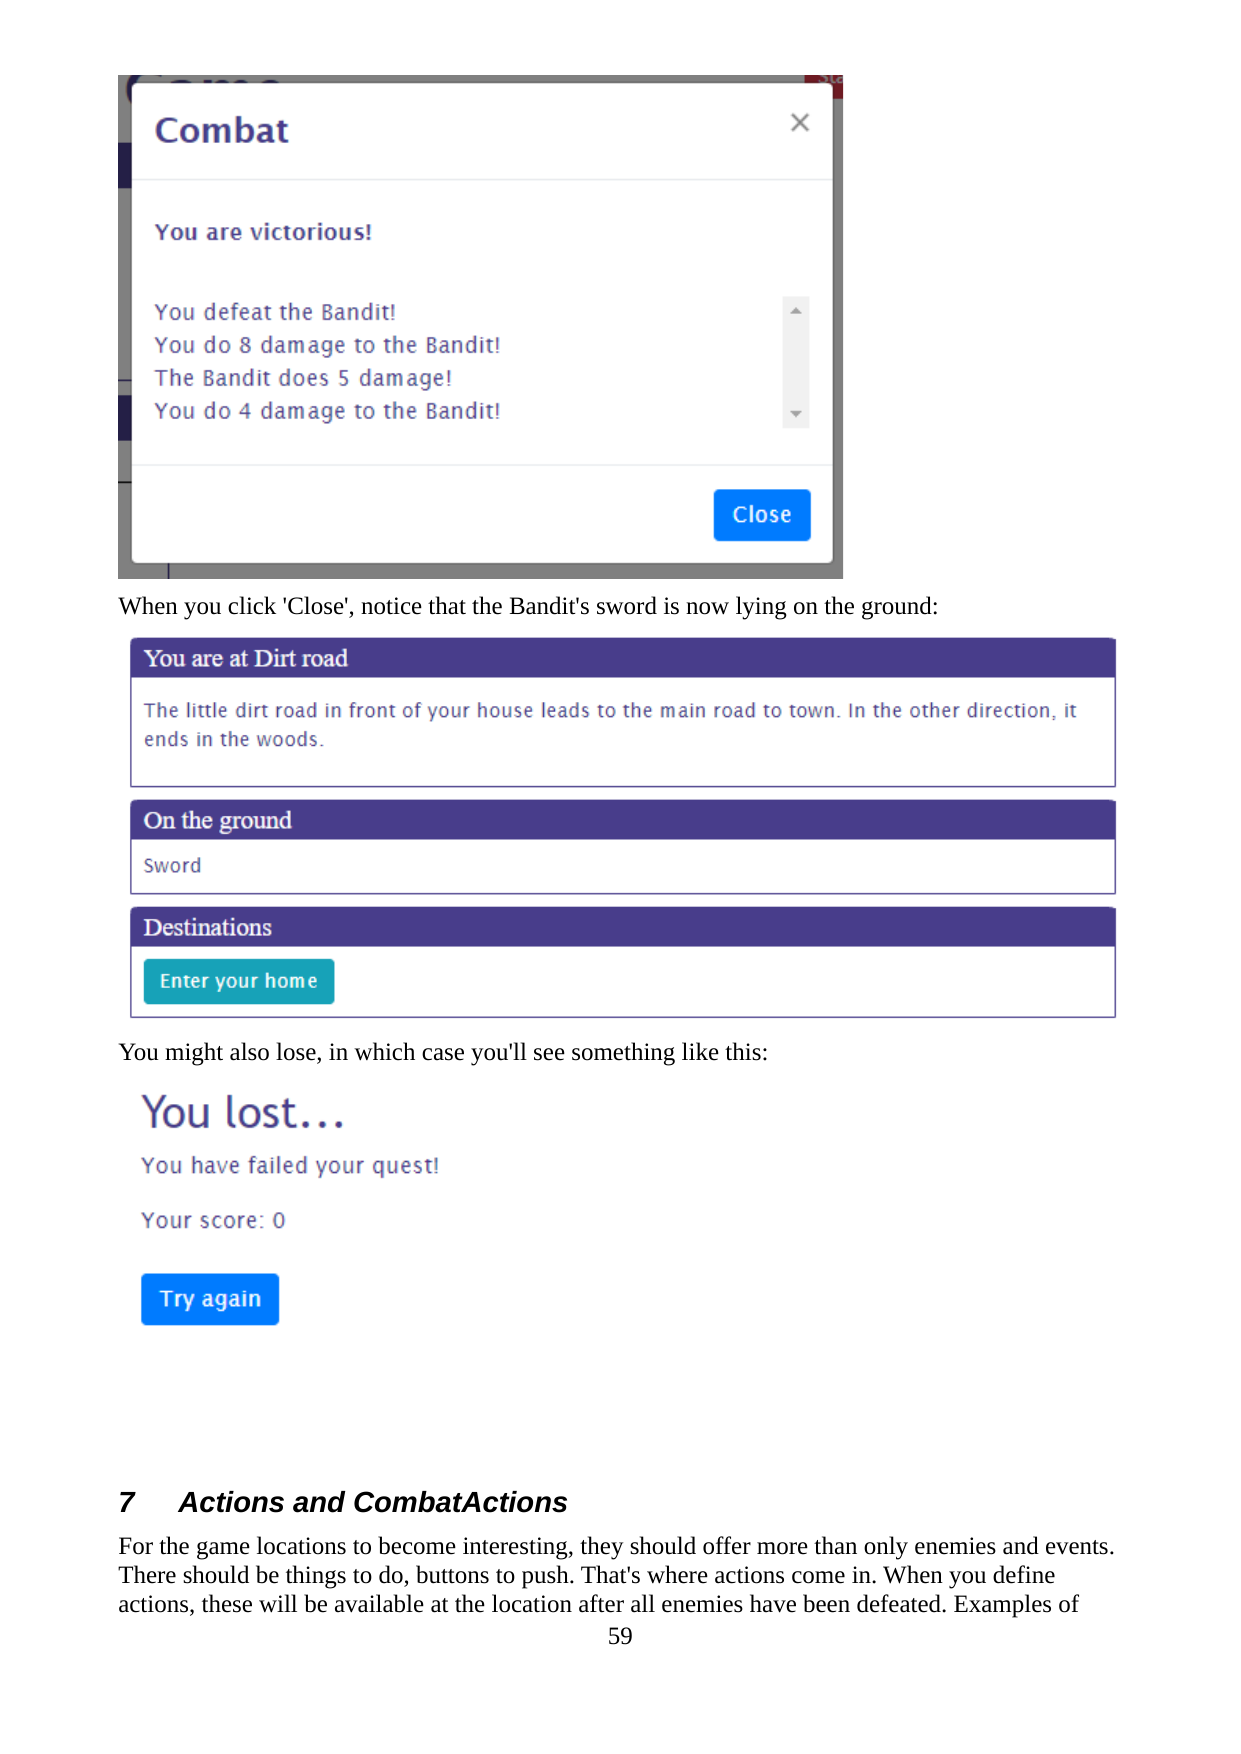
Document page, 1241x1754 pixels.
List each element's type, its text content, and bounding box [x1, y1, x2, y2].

subtitle Actions and CombatActions [118, 1485, 1122, 1519]
text For the game locations to become interesting, they should offer more than only enemies and events. There should be things to do, buttons to push. That's where actions come in. When you define actions, these will be available at the location after all enemies have been defeated. Examples of [118, 1531, 1122, 1618]
text When you click 'Close', notice that the Bandit's sword is now lying on the ground: [118, 591, 1122, 619]
text You might also lose, in which case you'll see something like this: [118, 1037, 1122, 1066]
